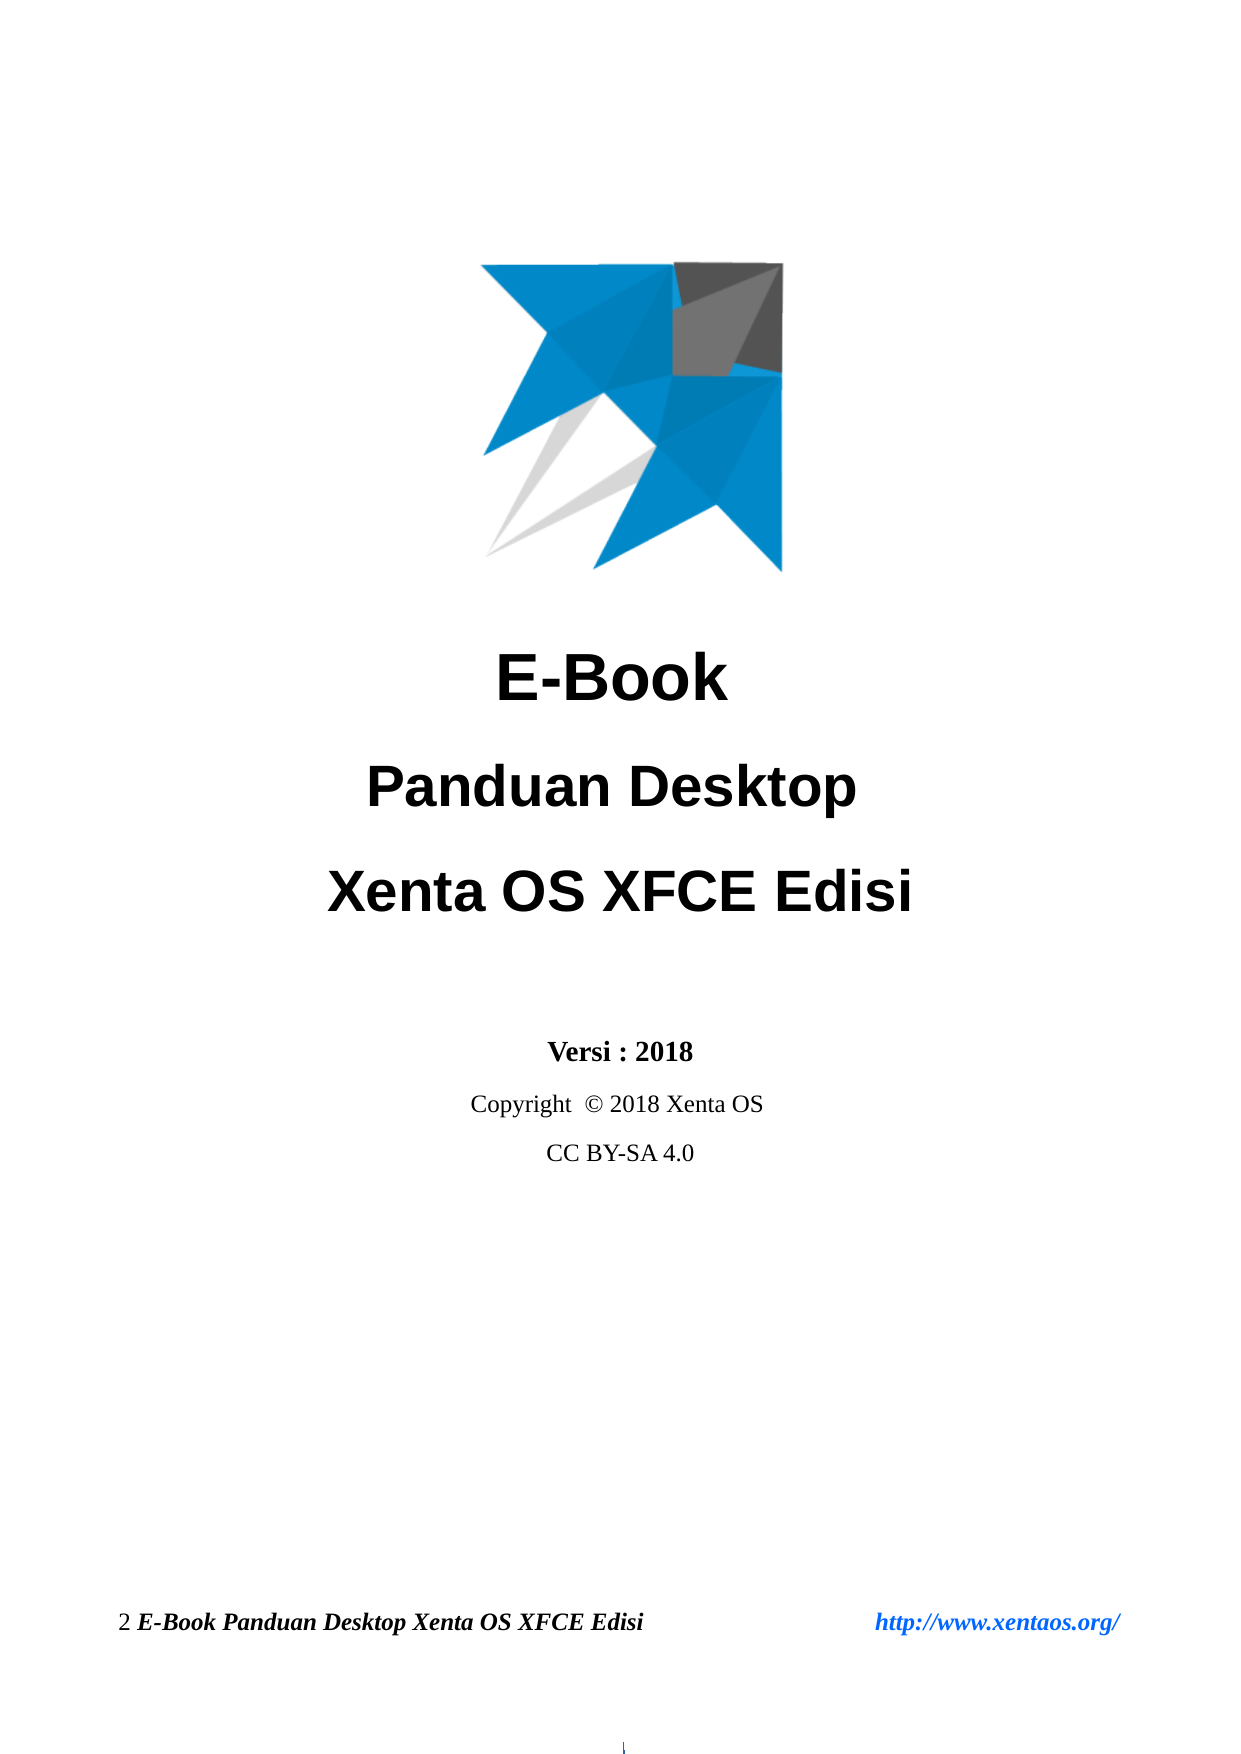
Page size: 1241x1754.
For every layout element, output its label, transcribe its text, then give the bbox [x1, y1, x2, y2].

title E-Book [118, 638, 1122, 714]
text Versi : 2018 [118, 1034, 1122, 1068]
title Panduan Desktop [118, 752, 1122, 819]
text Copyright © 2018 Xenta OS [118, 1089, 1122, 1118]
text CC BY-SA 4.0 [118, 1138, 1122, 1167]
title Xenta OS XFCE Edisi [118, 856, 1122, 923]
picture [444, 237, 810, 603]
